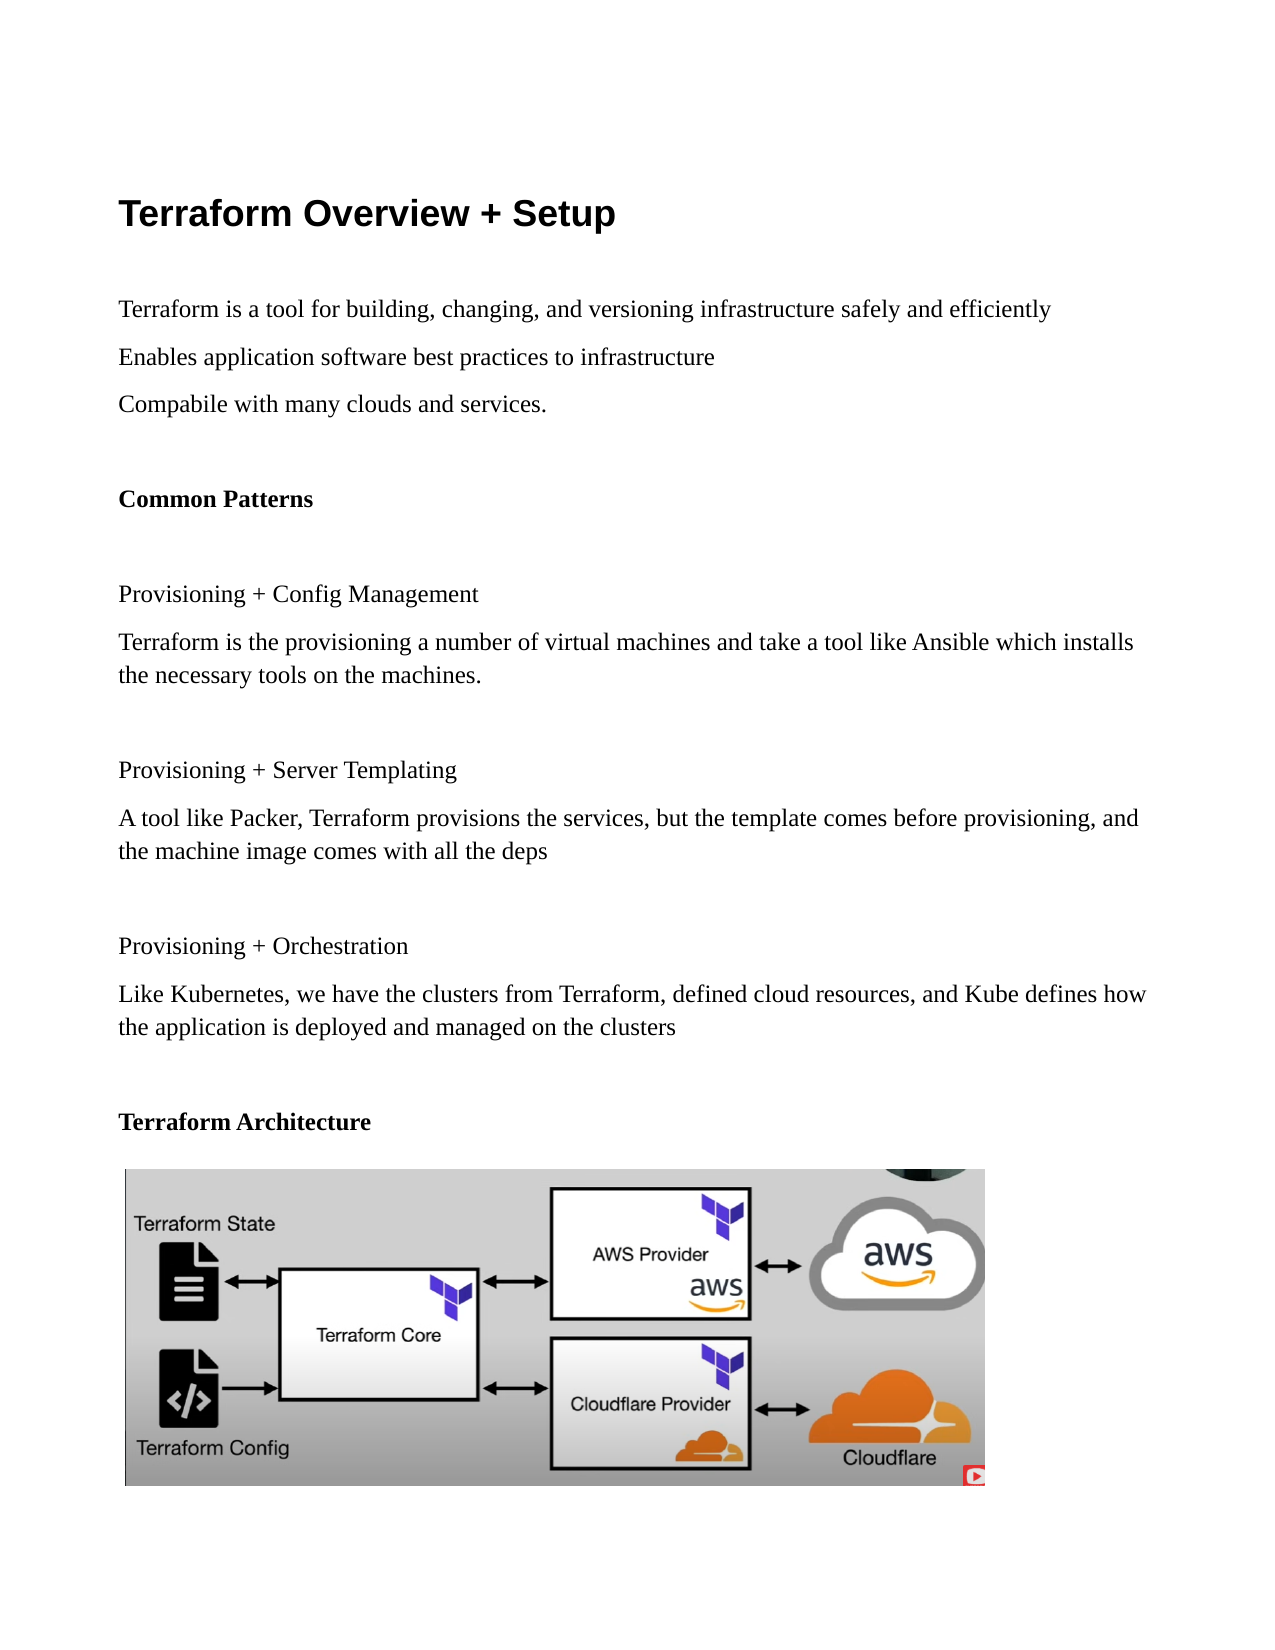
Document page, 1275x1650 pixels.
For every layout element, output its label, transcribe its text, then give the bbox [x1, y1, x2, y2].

subtitle Terraform Overview + Setup [118, 191, 1157, 234]
text Like Kubernetes, we have the clusters from Terraform, defined cloud resources, and Kube defines how the application is deployed and managed on the clusters [118, 979, 1157, 1041]
picture [125, 1169, 985, 1486]
text A tool like Packer, Terraform provisions the services, but the template comes before provisioning, and the machine image comes with all the deps [118, 803, 1157, 865]
text Provisioning + Server Templating [118, 755, 1157, 784]
text Terraform is the provisioning a number of virtual machines and take a tool like Ansible which installs the necessary tools on the machines. [118, 627, 1157, 689]
text Enables application software best practices to infrastructure [118, 342, 1157, 370]
text Terraform is a tool for building, changing, and versioning infrastructure safely and efficiently [118, 294, 1157, 323]
text Common Patterns [118, 484, 1157, 513]
text Provisioning + Orchestration [118, 931, 1157, 960]
text Provisioning + Config Management [118, 579, 1157, 608]
text Terraform Architecture [118, 1107, 1157, 1136]
text Compabile with many clouds and services. [118, 389, 1157, 418]
